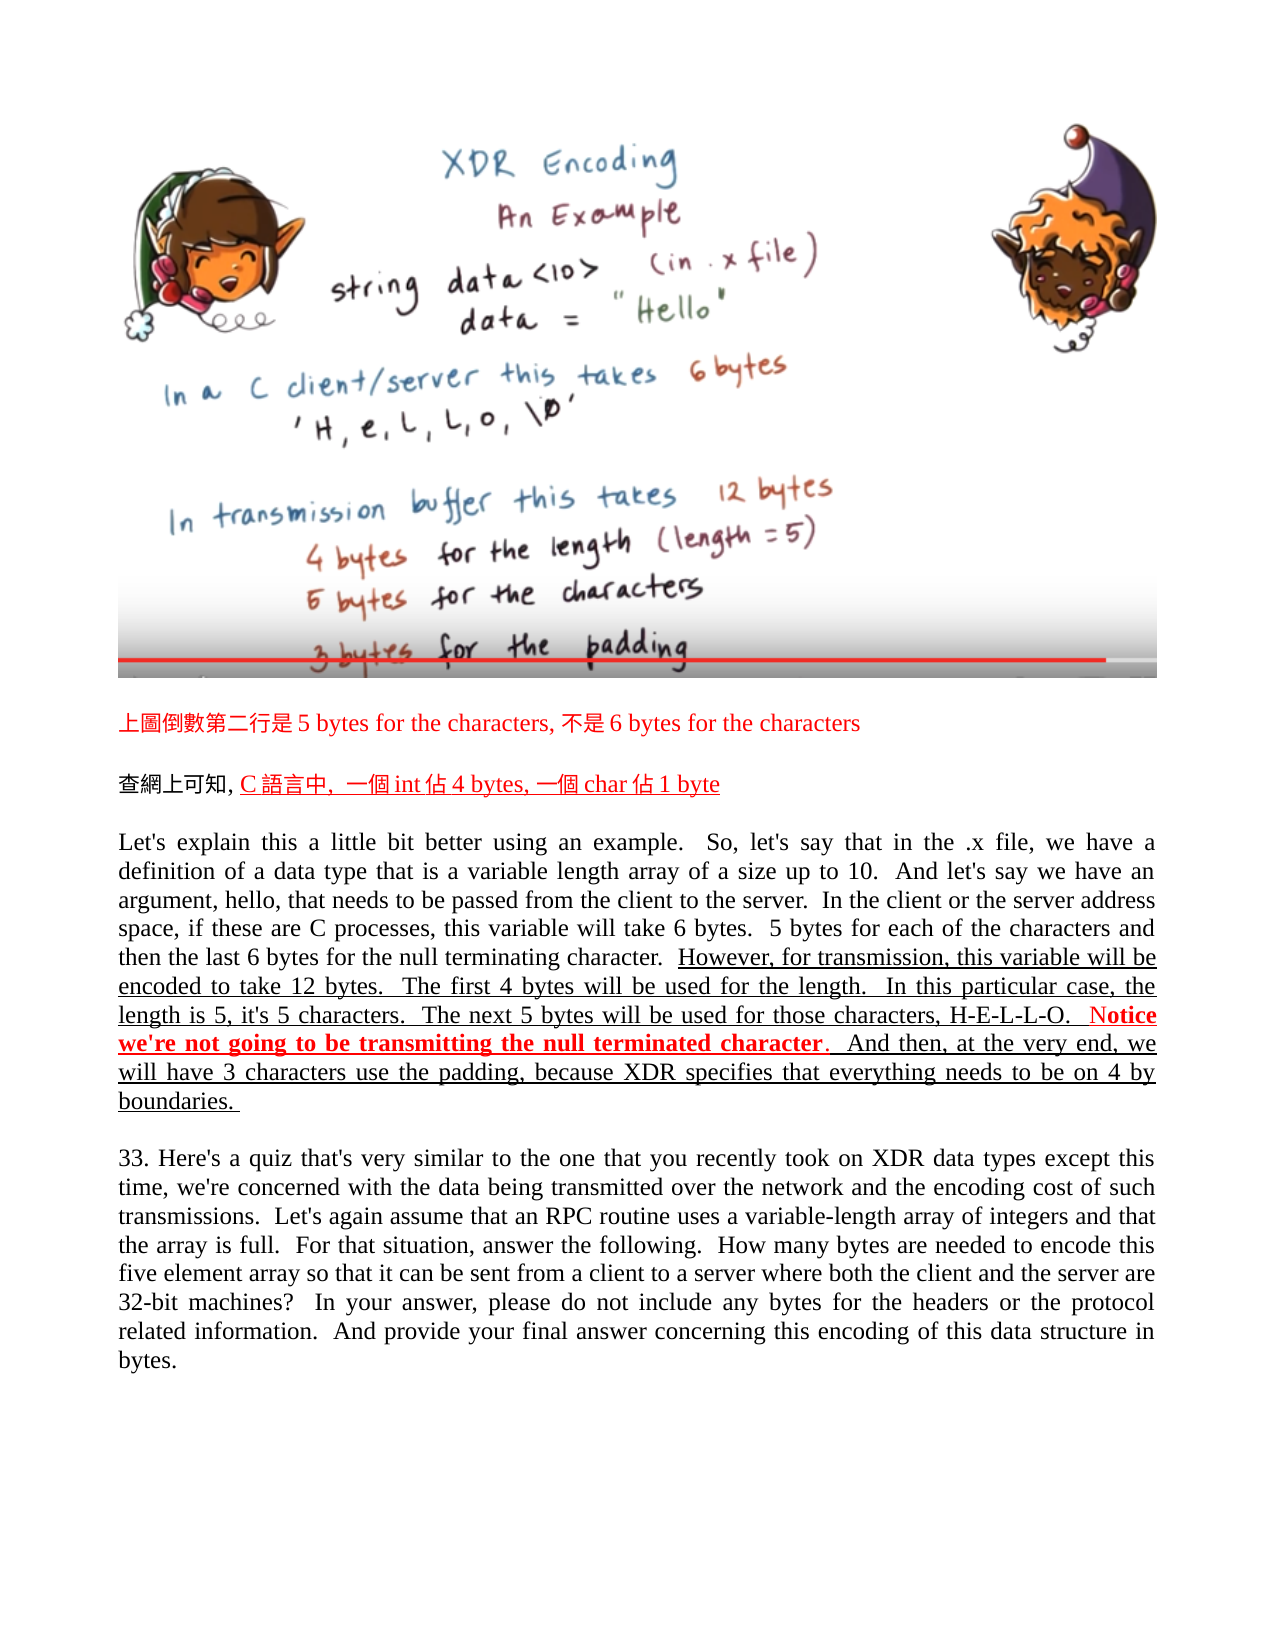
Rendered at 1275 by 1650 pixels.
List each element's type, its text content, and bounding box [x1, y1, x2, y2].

text 33. Here's a quiz that's very similar to the one that you recently took on XDR data types except this time, we're concerned with the data being transmitted over the network and the encoding cost of such transmissions. Let's again assume that an RPC routine uses a variable-length array of integers and that the array is full. For that situation, answer the following. How many bytes are needed to encode this five element array so that it can be sent from a client to a server where both the client and the server are 32-bit machines? In your answer, please do not include any bytes for the headers or the protocol related information. And provide your final answer concerning this encoding of this data structure in bytes. [118, 1143, 1157, 1373]
text 上圖倒數第二行是5 bytes for the characters, 不是6 bytes for the characters [118, 706, 1157, 738]
picture [118, 118, 1157, 678]
text length is 5, it's 5 characters. The next 5 bytes will be used for those characters, H-E-L-L-O. Notice [118, 997, 1157, 1025]
text we're not going to be transmitting the null terminated character. And then, at the very end, we [118, 1026, 1157, 1053]
text Let's explain this a little bit better using an example. So, let's say that in the .x file, we have a definition of a data type that is a variable length array of a size up to 10. And let's say we have an argument, hello, that needs to be passed from the client to the server. In the client or the server address space, if these are C processes, this variable will take 6 bytes. 5 bytes for each of the characters and then the last 6 bytes for the null terminating character. However, for transmission, this variable will be encoded to take 12 bytes. The first 4 bytes will be used for the length. In this particular case, the [118, 827, 1157, 996]
text will have 3 characters use the padding, because XDR specifies that everything needs to be on 4 by boundaries. [118, 1055, 1157, 1115]
text 查網上可知, C語言中, 一個int佔4 bytes, 一個char佔1 byte [118, 767, 1157, 798]
